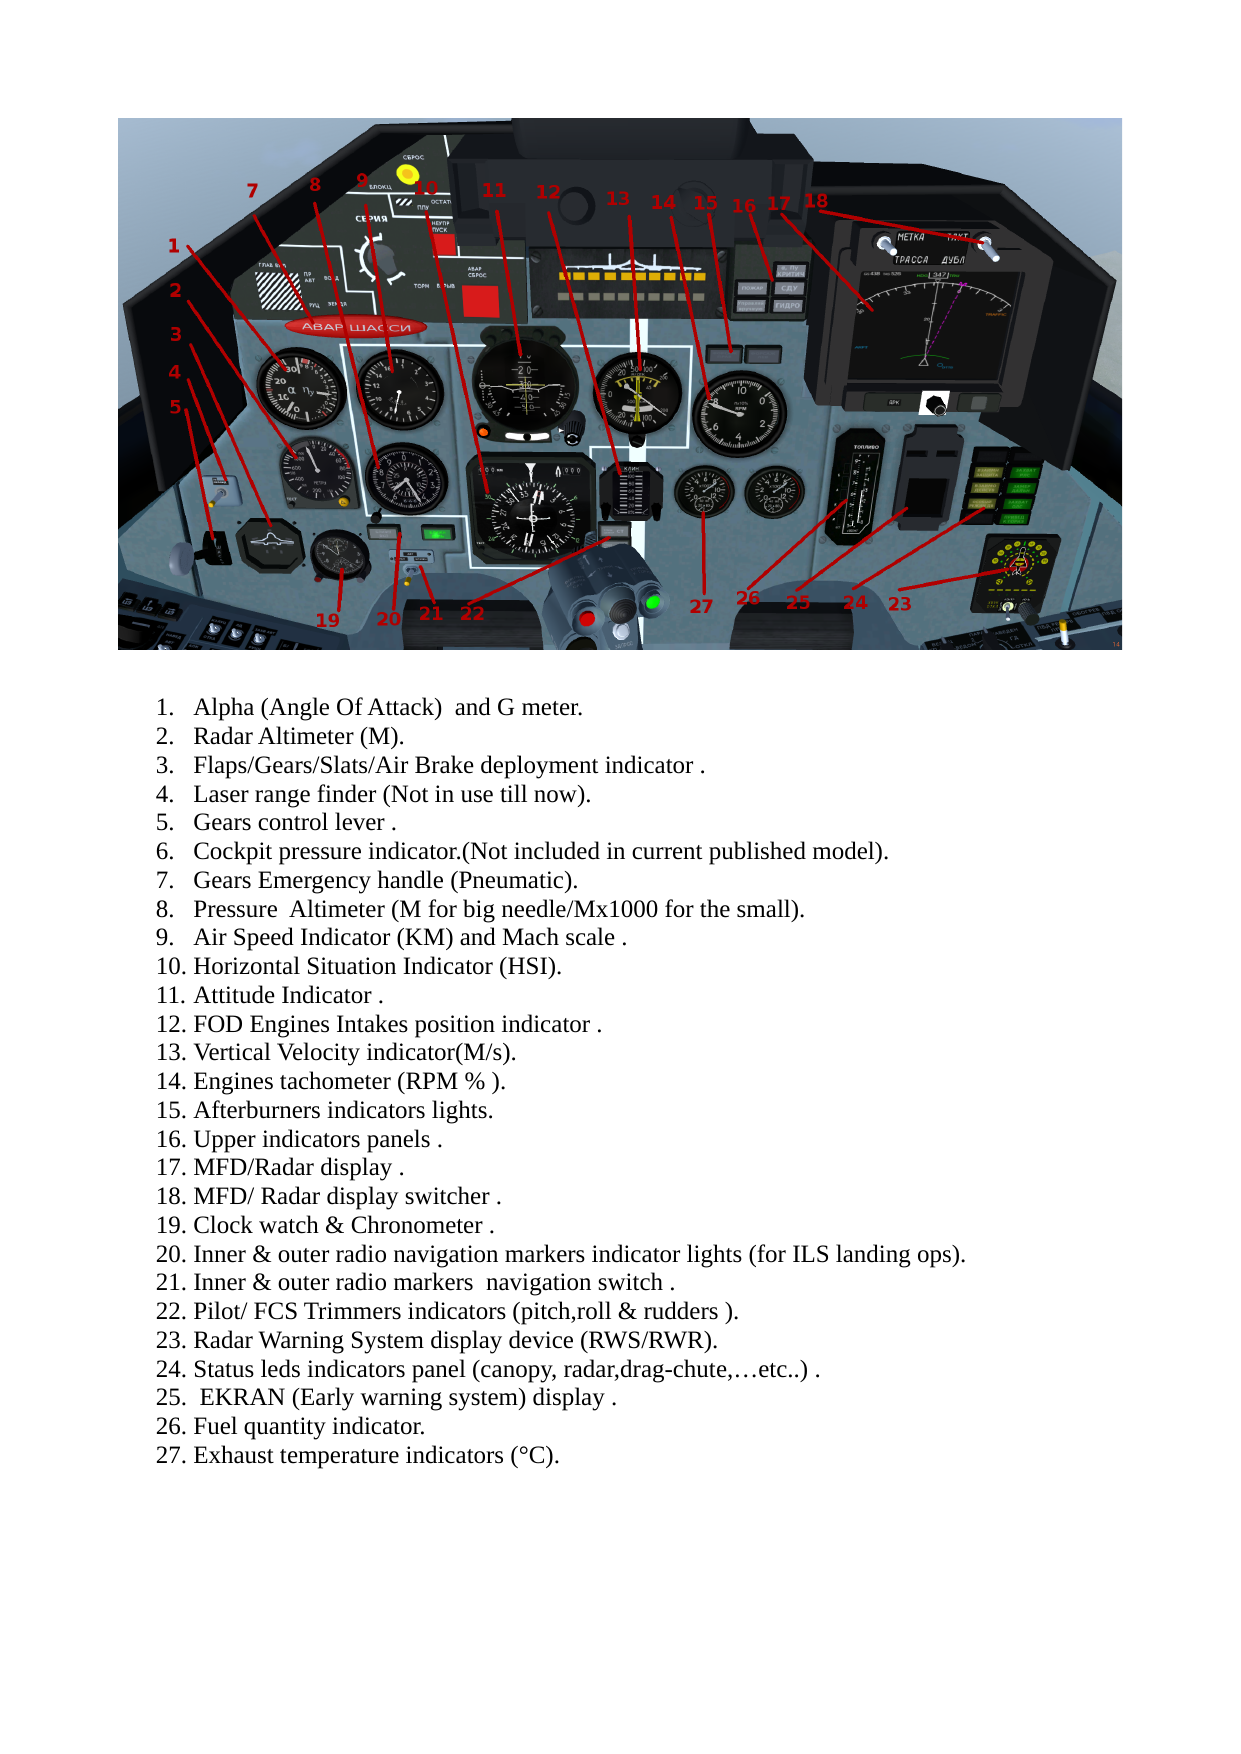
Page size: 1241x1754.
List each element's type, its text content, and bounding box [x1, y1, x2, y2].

list Upper indicators panels . [156, 1124, 1122, 1152]
list Exhaust temperature indicators (°C). [156, 1440, 1122, 1469]
list Alpha (Angle Of Attack) and G meter. [156, 692, 1122, 721]
list Air Speed Indicator (KM) and Mach scale . [156, 922, 1122, 951]
list Gears Emergency handle (Pneumatic). [156, 865, 1122, 894]
list Engines tachometer (RPM % ). [156, 1066, 1122, 1095]
list EKRAN (Early warning system) display . [156, 1382, 1122, 1411]
list Cockpit pressure indicator.(Not included in current published model). [156, 836, 1122, 865]
list Radar Warning System display device (RWS/RWR). [156, 1325, 1122, 1354]
list Horizontal Situation Indicator (HSI). [156, 951, 1122, 980]
list Status leds indicators panel (canopy, radar,drag-chute,…etc..) . [156, 1354, 1122, 1382]
list MFD/Radar display . [156, 1152, 1122, 1181]
list Gears control lever . [156, 807, 1122, 836]
list Pressure Altimeter (M for big needle/Mx1000 for the small). [156, 894, 1122, 922]
list MFD/ Radar display switcher . [156, 1181, 1122, 1210]
list Flaps/Gears/Slats/Air Brake deployment indicator . [156, 750, 1122, 779]
list Fuel quantity indicator. [156, 1411, 1122, 1440]
list Inner & outer radio navigation markers indicator lights (for ILS landing ops). [156, 1239, 1122, 1267]
list Afterburners indicators lights. [156, 1095, 1122, 1124]
list Vertical Velocity indicator(M/s). [156, 1037, 1122, 1066]
list Laser range finder (Not in use till now). [156, 779, 1122, 807]
list Inner & outer radio markers navigation switch . [156, 1267, 1122, 1296]
list Pilot/ FCS Trimmers indicators (pitch,roll & rudders ). [156, 1296, 1122, 1325]
picture [118, 118, 1123, 650]
list FOD Engines Intakes position indicator . [156, 1009, 1122, 1037]
list Clock watch & Chronometer . [156, 1210, 1122, 1239]
list Radar Altimeter (M). [156, 721, 1122, 750]
list Attitude Indicator . [156, 980, 1122, 1009]
